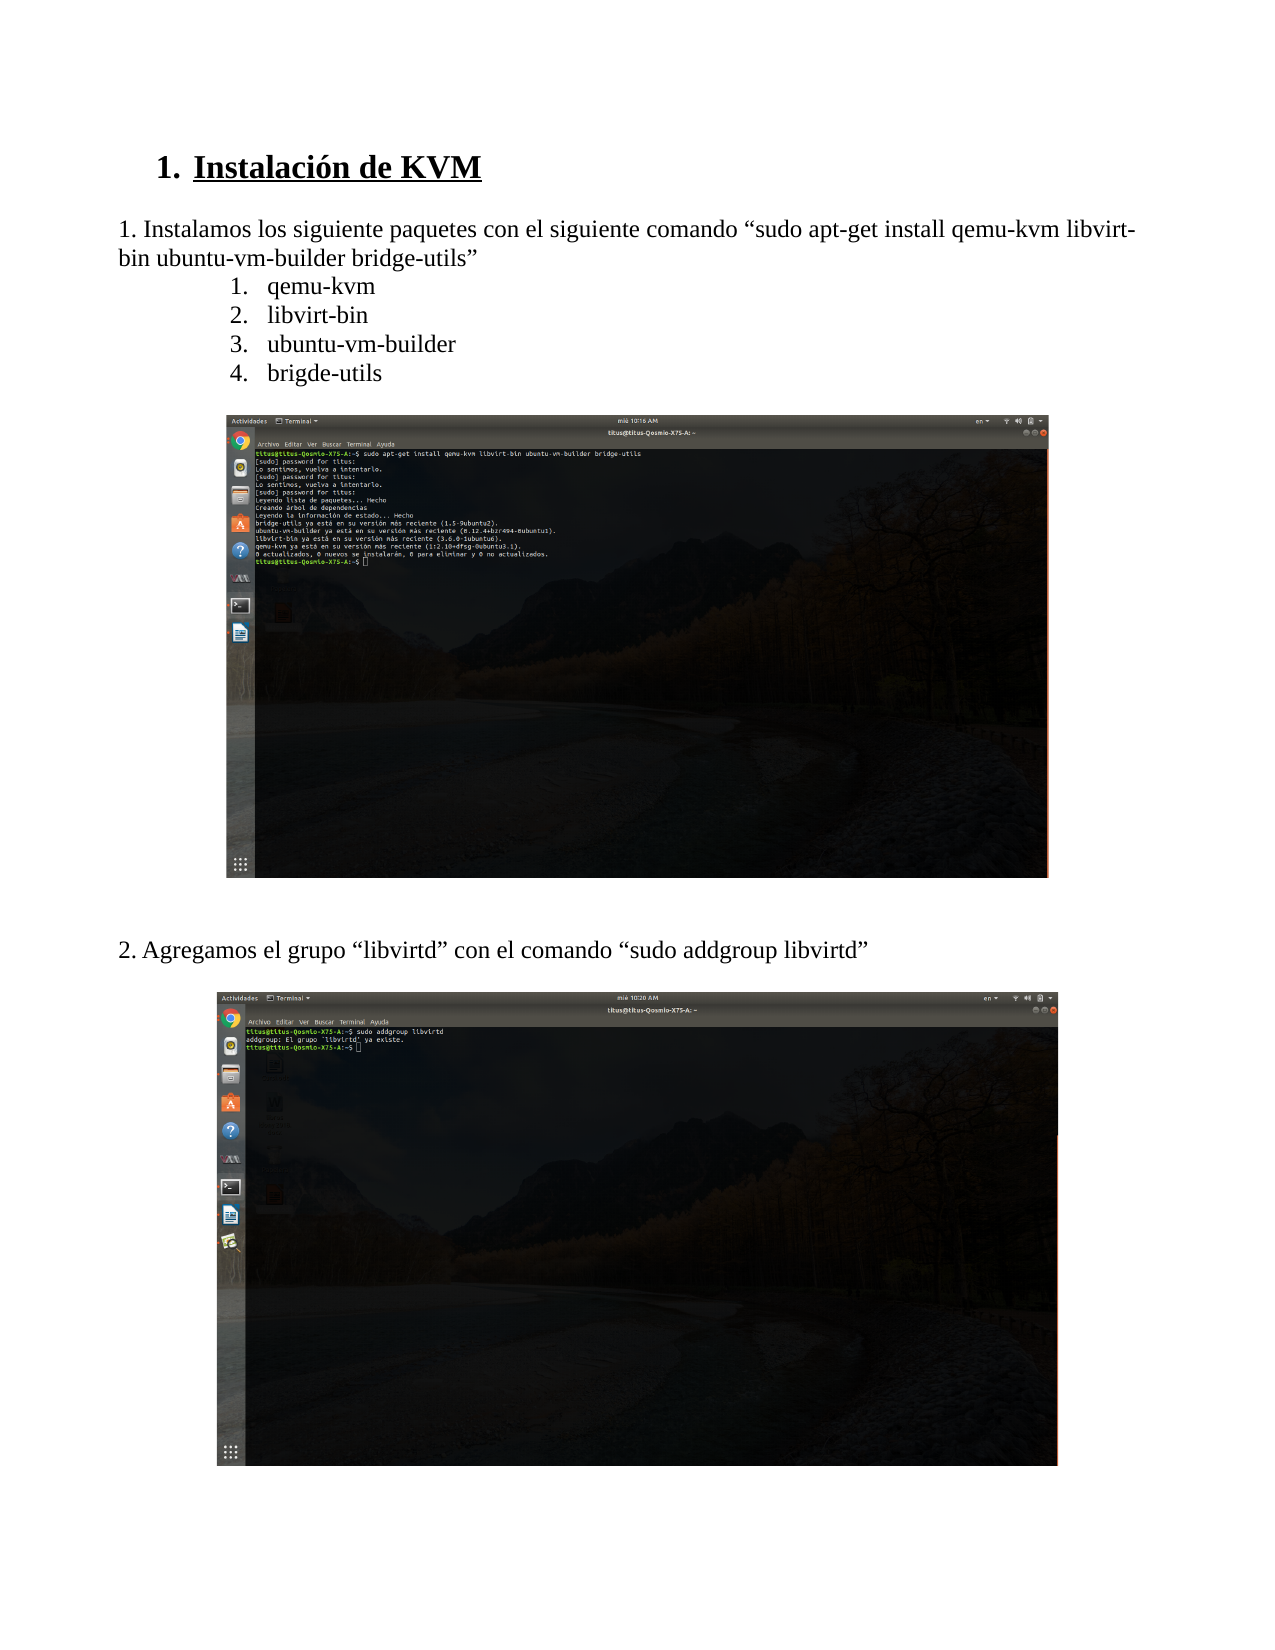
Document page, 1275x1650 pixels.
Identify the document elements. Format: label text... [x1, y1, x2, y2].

text 2. Agregamos el grupo “libvirtd” con el comando “sudo addgroup libvirtd” [118, 935, 1157, 964]
list libvirt-bin [229, 300, 1157, 329]
picture [216, 992, 1059, 1466]
list brigde-utils [229, 358, 1157, 386]
list Instalación de KVM [156, 147, 1157, 185]
list ubuntu-vm-builder [229, 329, 1157, 358]
text 1. Instalamos los siguiente paquetes con el siguiente comando “sudo apt-get install qemu-kvm libvirt-bin ubuntu-vm-builder bridge-utils” [118, 214, 1157, 271]
list qemu-kvm [229, 271, 1157, 300]
picture [226, 415, 1049, 878]
